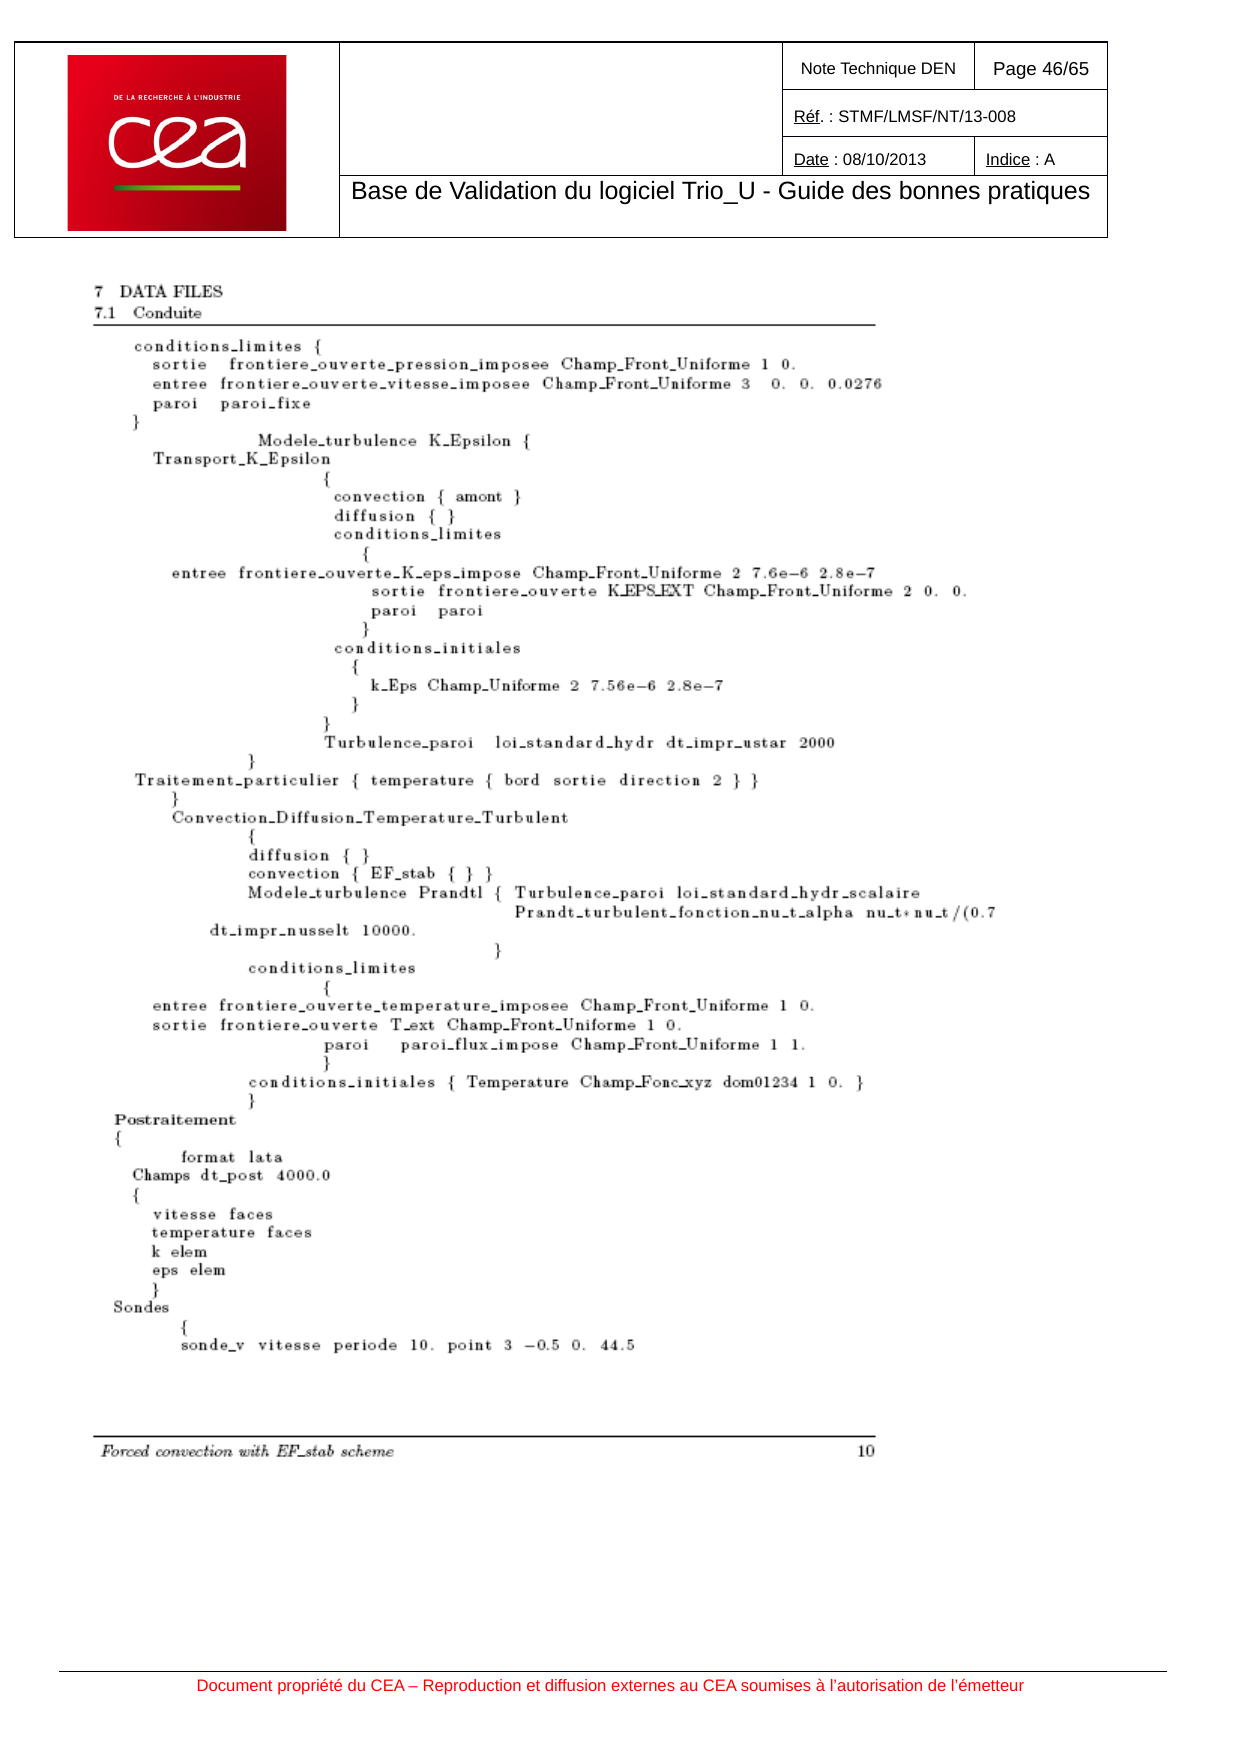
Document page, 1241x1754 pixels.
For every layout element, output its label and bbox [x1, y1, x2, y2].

picture [59, 266, 995, 1481]
picture [67, 55, 287, 231]
